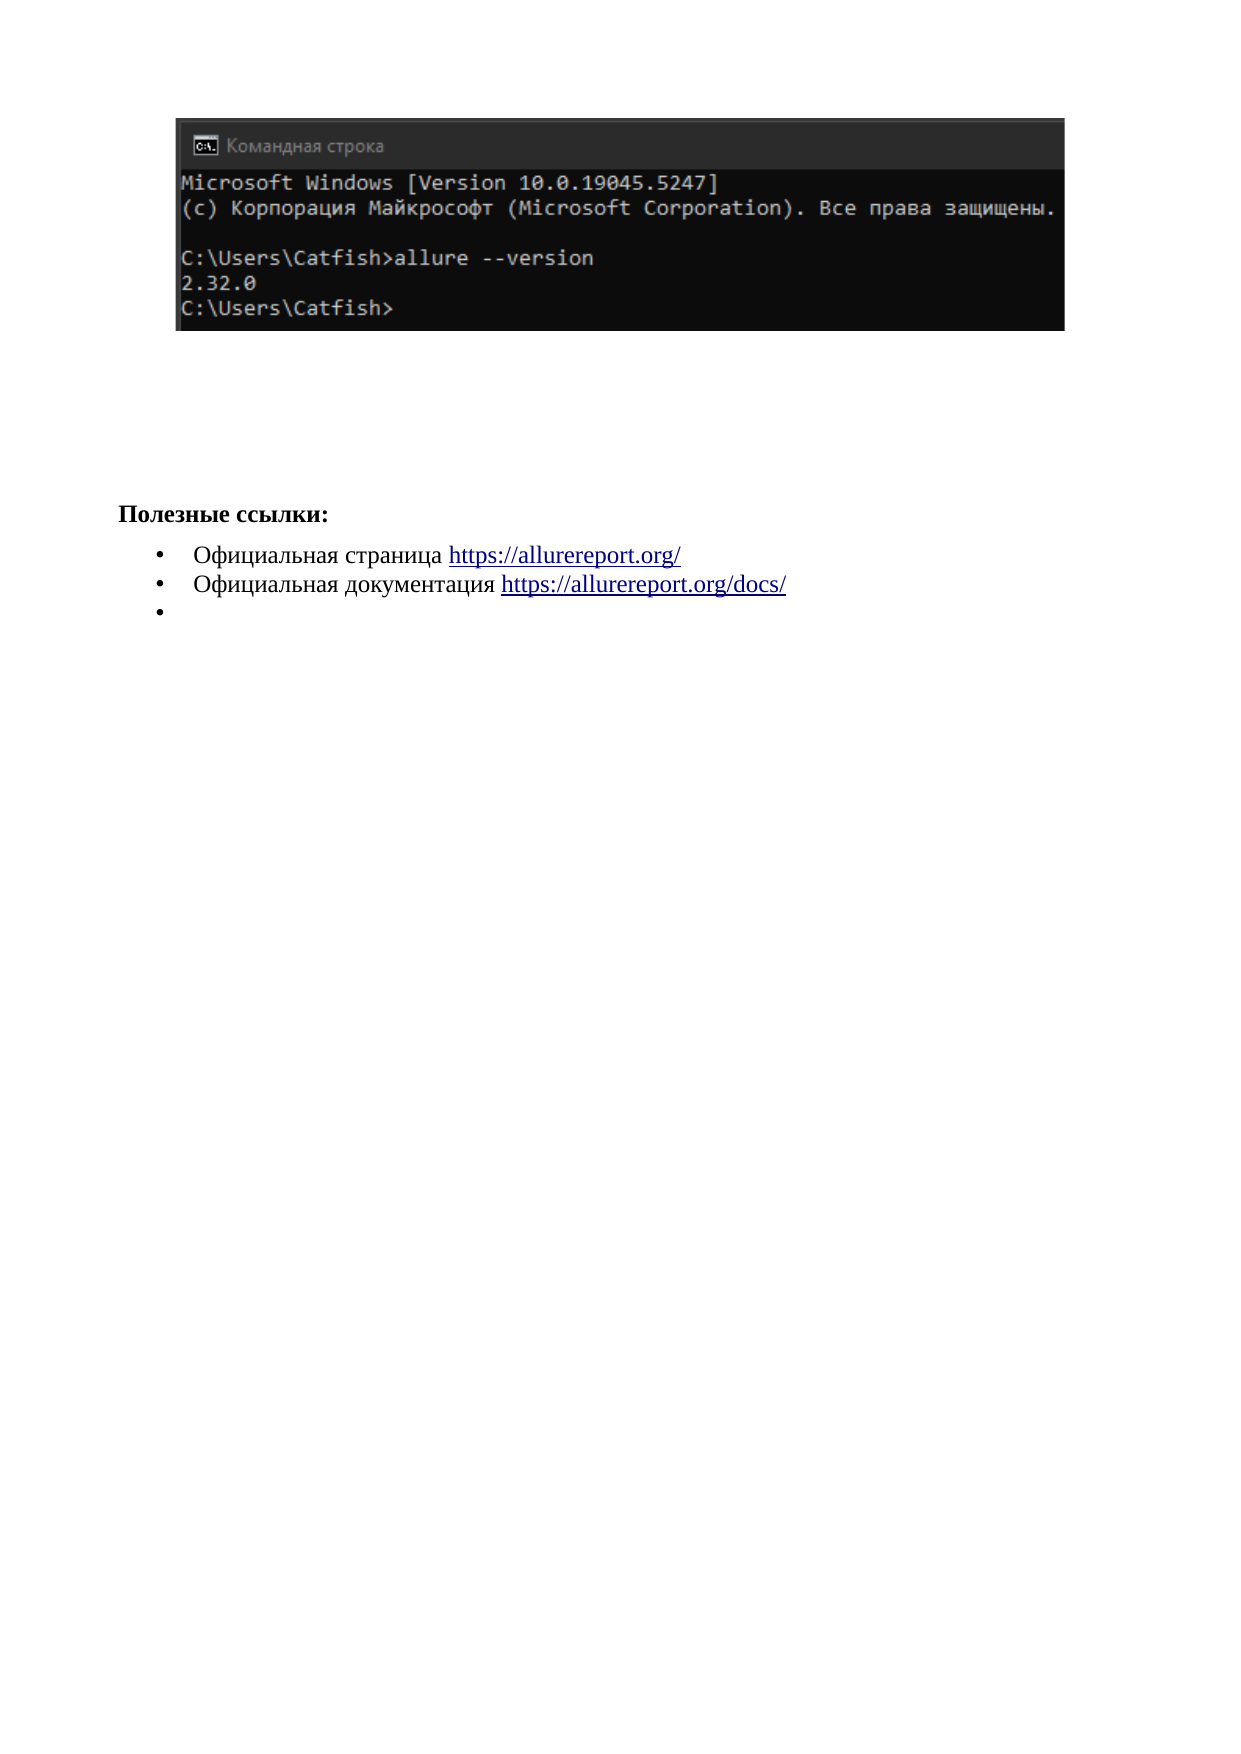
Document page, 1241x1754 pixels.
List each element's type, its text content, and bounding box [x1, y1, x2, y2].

subtitle Полезные ссылки: [118, 499, 1122, 528]
list Официальная страница https://allurereport.org/ [156, 541, 1122, 569]
picture [175, 118, 1065, 331]
list Официальная документация https://allurereport.org/docs/ [156, 569, 1122, 598]
